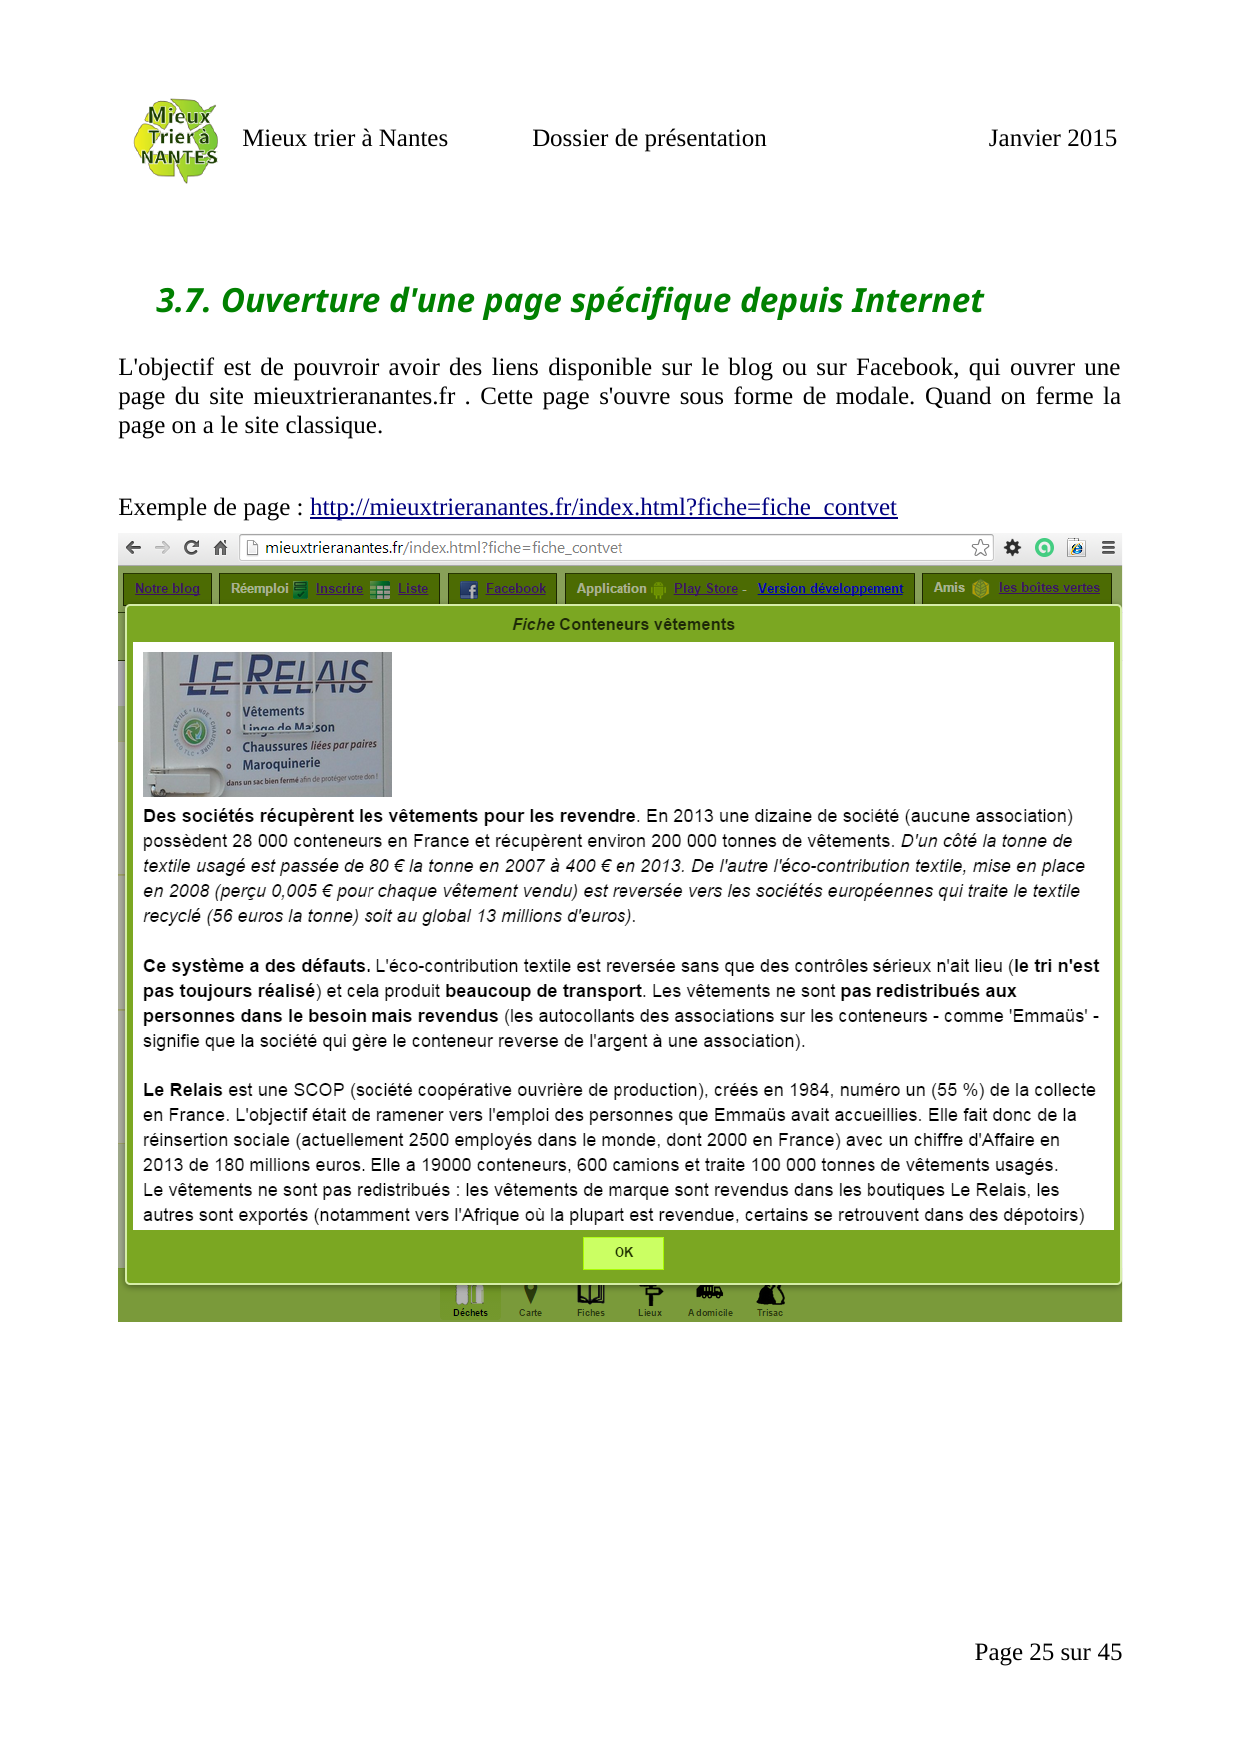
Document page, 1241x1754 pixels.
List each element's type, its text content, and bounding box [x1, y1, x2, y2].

picture [131, 95, 221, 185]
text Exemple de page : http://mieuxtrieranantes.fr/index.html?fiche=fiche_contvet [118, 492, 1122, 521]
picture [118, 533, 1123, 1322]
text L'objectif est de pouvroir avoir des liens disponible sur le blog ou sur Facebook, qui ouvrer une page du site mieuxtrieranantes.fr . Cette page s'ouvre sous forme de modale. Quand on ferme la page on a le site classique. [118, 352, 1122, 438]
subtitle Ouverture d'une page spécifique depuis Internet [148, 277, 1122, 323]
